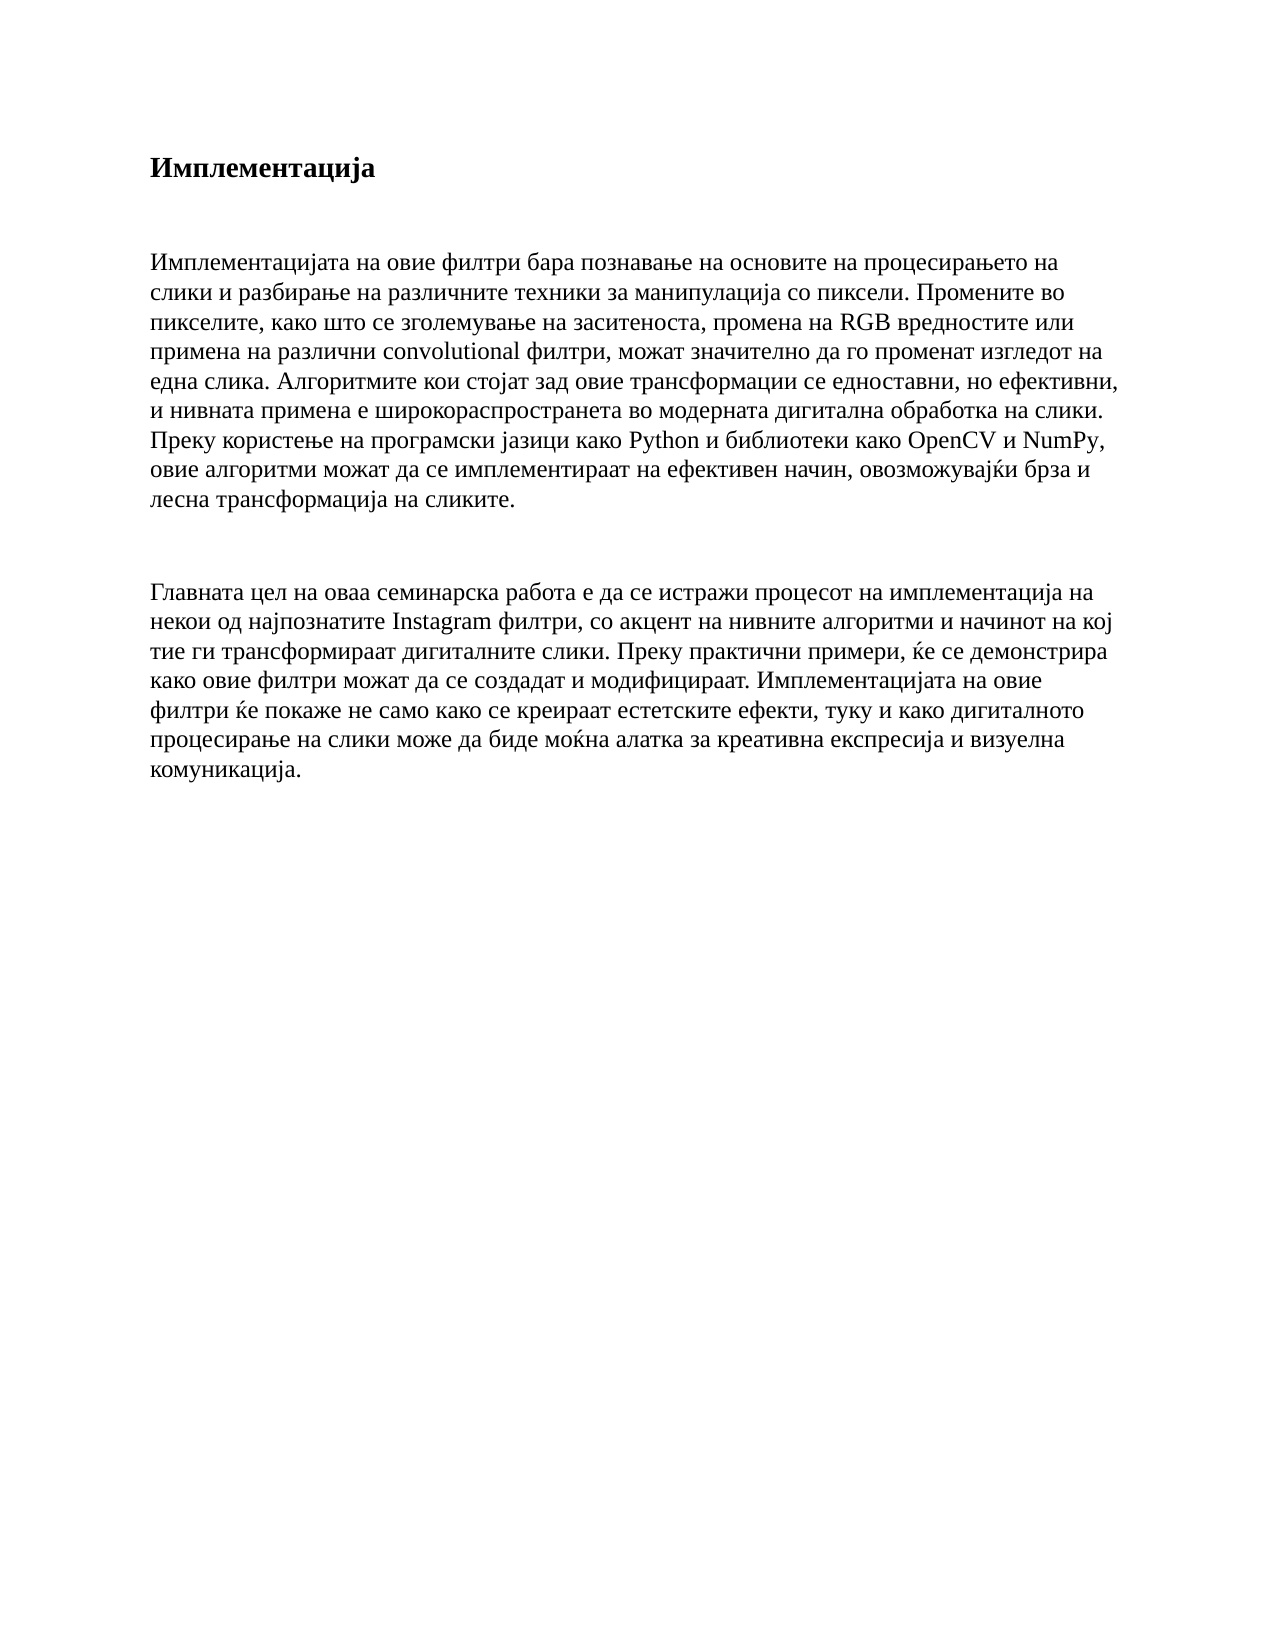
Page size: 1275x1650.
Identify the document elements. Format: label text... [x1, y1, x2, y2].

text Имплементацијата на овие филтри бара познавање на основите на процесирањето на слики и разбирање на различните техники за манипулација со пиксели. Промените во пикселите, како што се зголемување на заситеноста, промена на RGB вредностите или примена на различни convolutional филтри, можат значително да го променат изгледот на една слика. Алгоритмите кои стојат зад овие трансформации се едноставни, но ефективни, и нивната примена е широкораспространета во модерната дигитална обработка на слики. Преку користење на програмски јазици како Python и библиотеки како OpenCV и NumPy, овие алгоритми можат да се имплементираат на ефективен начин, овозможувајќи брза и лесна трансформација на сликите. [150, 247, 1125, 513]
text Главната цел на оваа семинарска работа е да се истражи процесот на имплементација на некои од најпознатите Instagram филтри, со акцент на нивните алгоритми и начинот на кој тие ги трансформираат дигиталните слики. Преку практични примери, ќе се демонстрира како овие филтри можат да се создадат и модифицираат. Имплементацијата на овие филтри ќе покаже не само како се креираат естетските ефекти, туку и како дигиталното процесирање на слики може да биде моќна алатка за креативна експресија и визуелна комуникација. [150, 577, 1125, 783]
text Имплементација [150, 150, 1125, 183]
